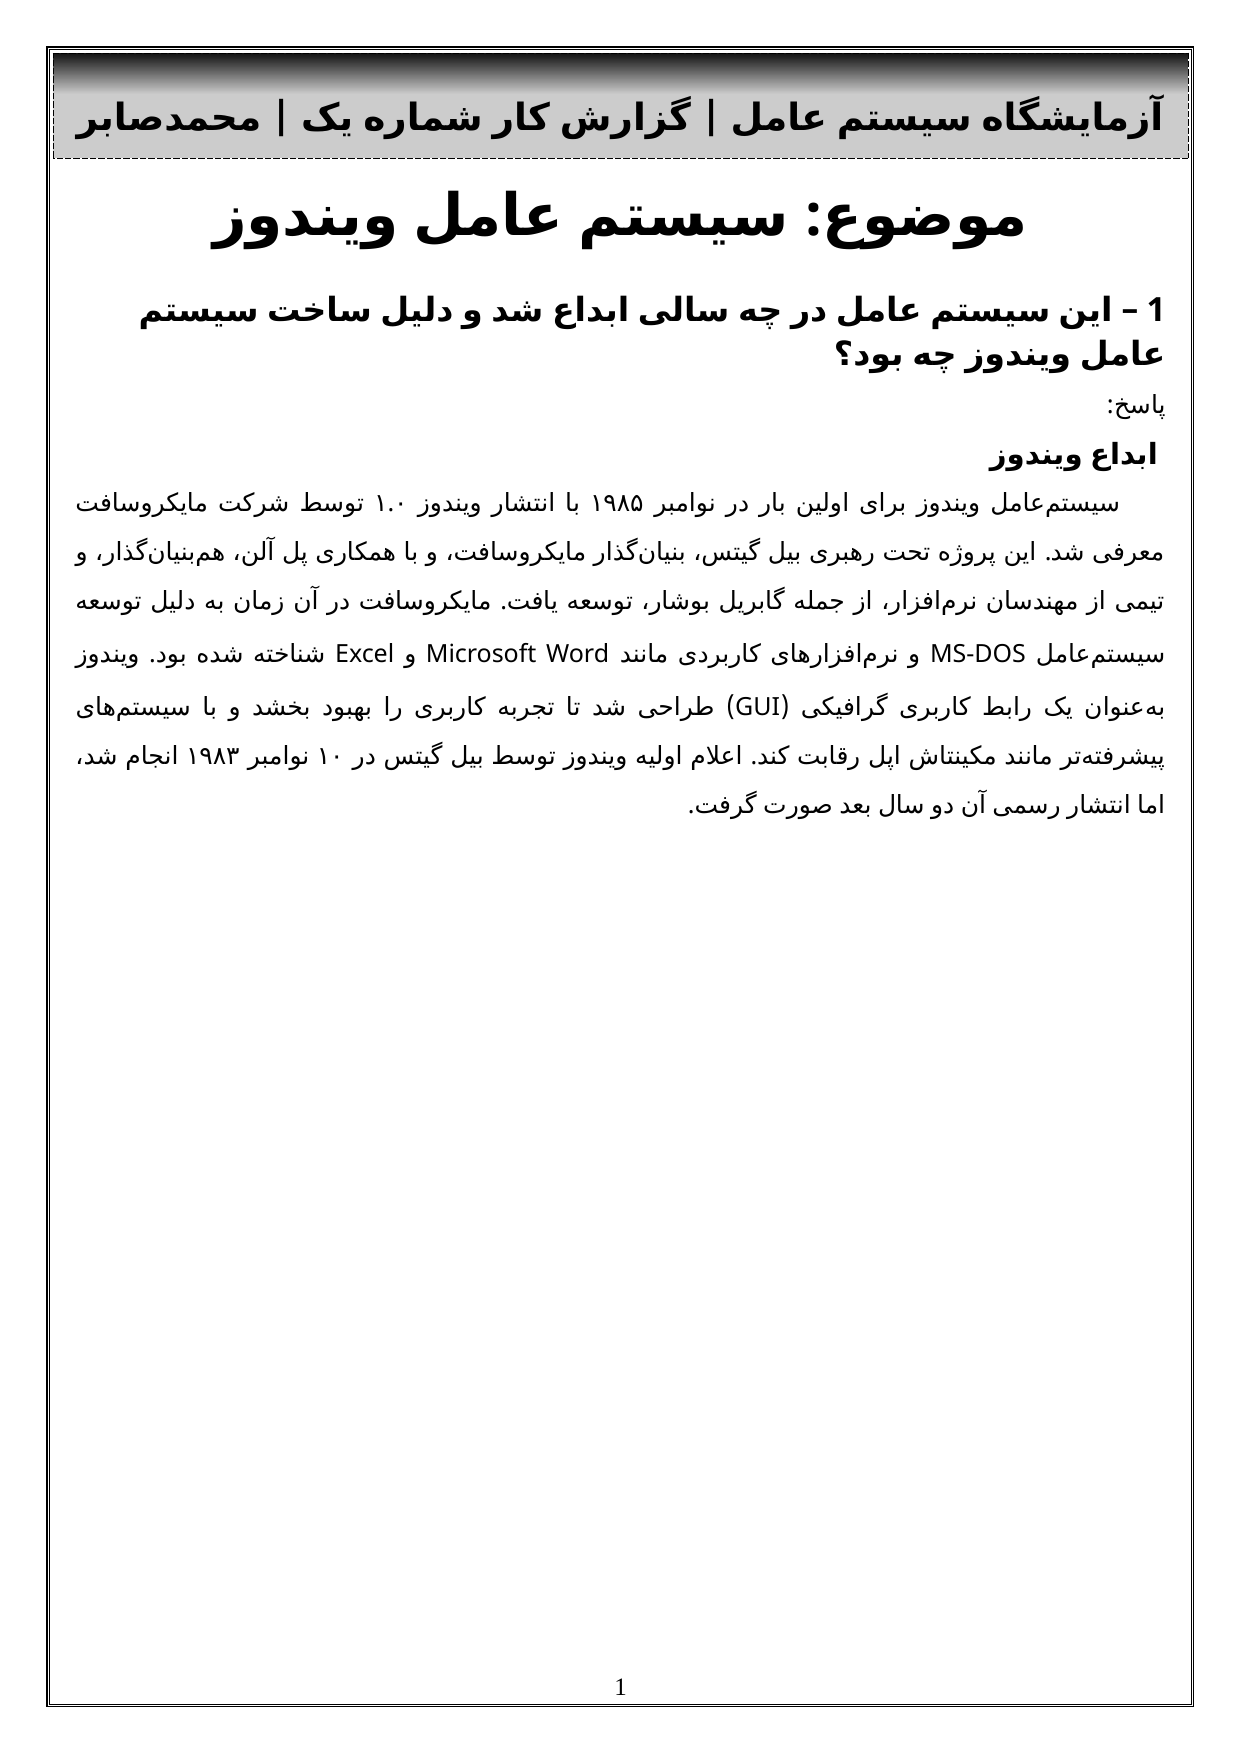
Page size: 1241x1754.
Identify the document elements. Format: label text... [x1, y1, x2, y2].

subtitle 1 – این سیستم عامل در چه سالی ابداع شد و دلیل ساخت سیستم عامل ویندوز چه بود؟ [75, 292, 1165, 379]
text سیستم‌عامل ویندوز برای اولین بار در نوامبر ۱۹۸۵ با انتشار ویندوز ۱.۰ توسط شرکت مایکروسافت معرفی شد. این پروژه تحت رهبری بیل گیتس، بنیان‌گذار مایکروسافت، و با همکاری پل آلن، هم‌بنیان‌گذار، و تیمی از مهندسان نرم‌افزار، از جمله گابریل بوشار، توسعه یافت. مایکروسافت در آن زمان به دلیل توسعه سیستم‌عامل MS-DOS و نرم‌افزارهای کاربردی مانند Microsoft Word و Excel شناخته شده بود. ویندوز به‌عنوان یک رابط کاربری گرافیکی (GUI) طراحی شد تا تجربه کاربری را بهبود بخشد و با سیستم‌های پیشرفته‌تر مانند مکینتاش اپل رقابت کند. اعلام اولیه ویندوز توسط بیل گیتس در ۱۰ نوامبر ۱۹۸۳ انجام شد، اما انتشار رسمی آن دو سال بعد صورت گرفت. [75, 489, 1165, 823]
title موضوع: سیستم عامل ویندوز [53, 183, 1188, 259]
subtitle ابداع ویندوز [75, 438, 1165, 477]
text پاسخ: [75, 391, 1165, 424]
